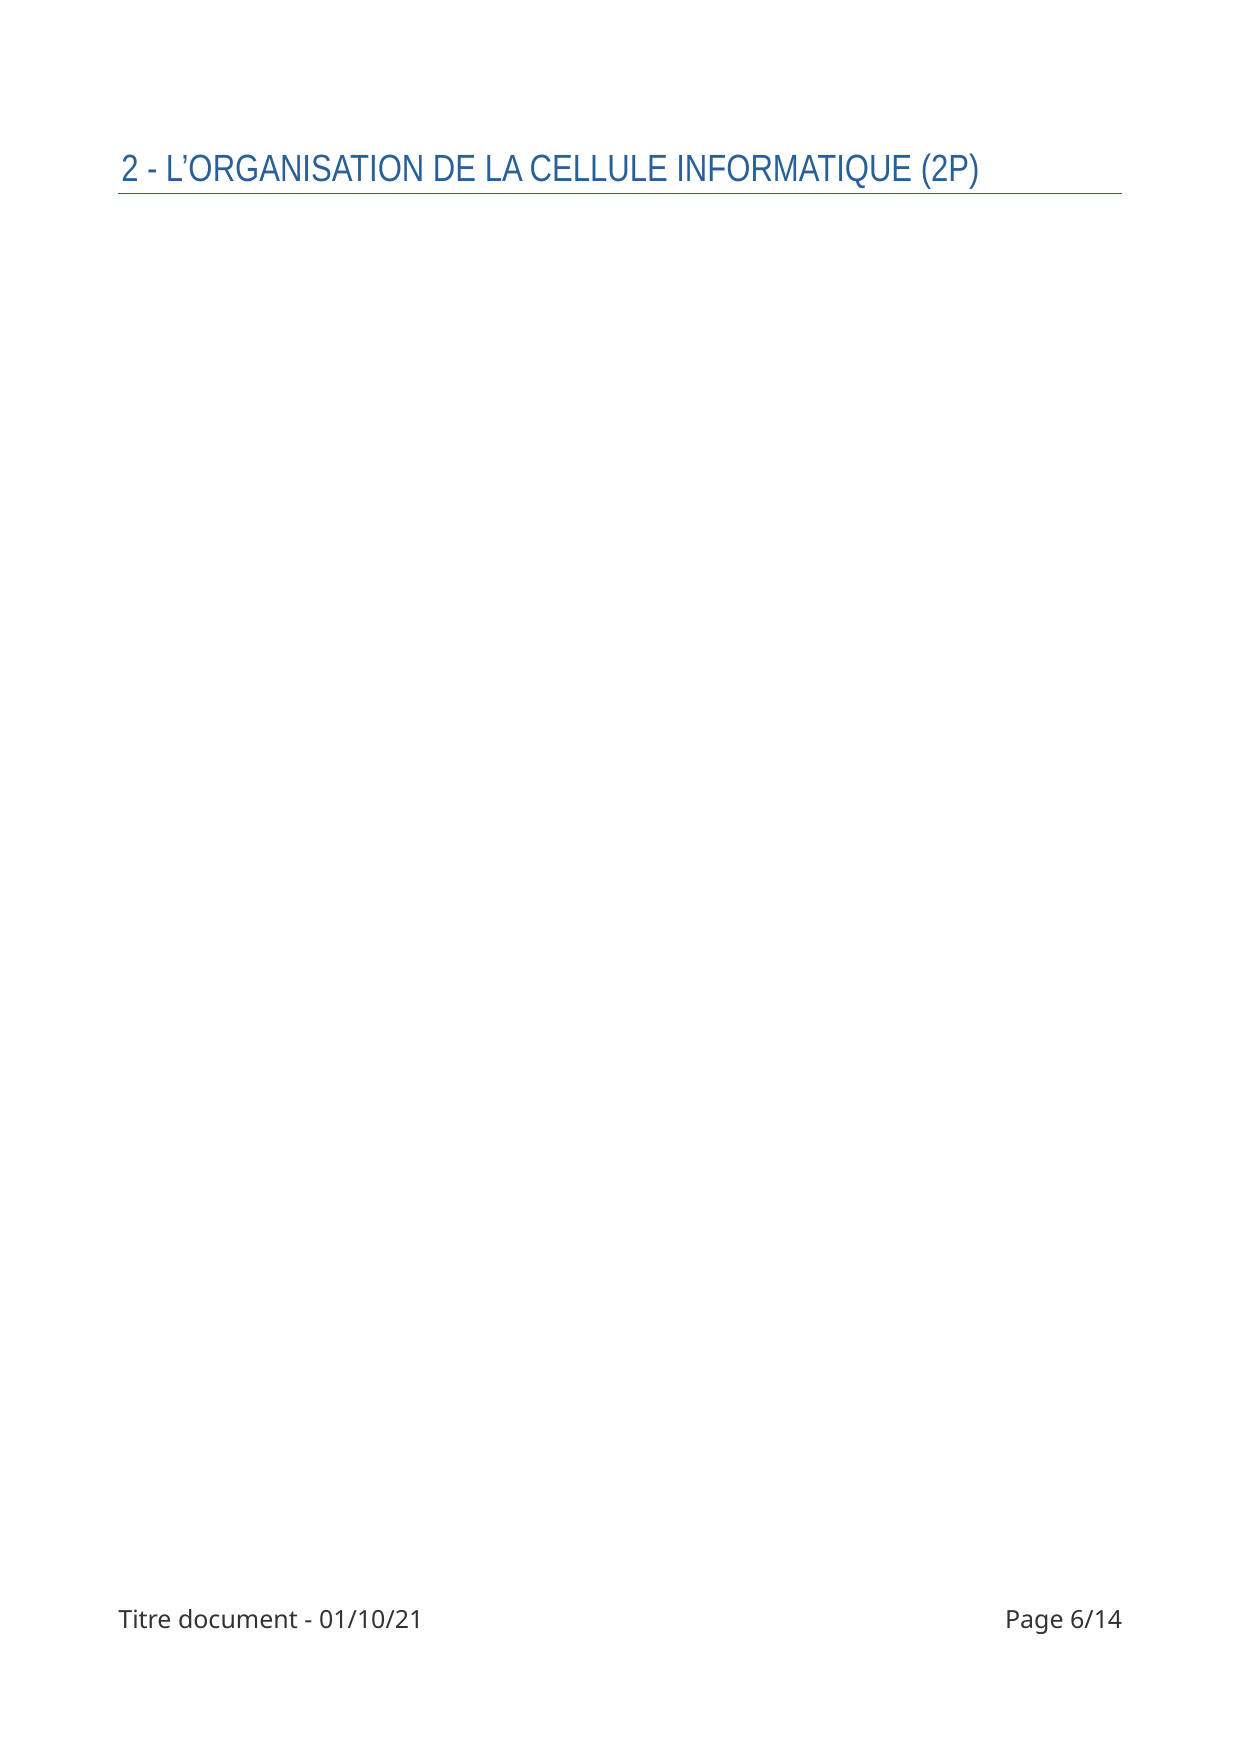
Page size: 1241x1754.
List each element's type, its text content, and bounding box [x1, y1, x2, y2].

subtitle 2 - L’organisation de la cellule informatique (2P) [118, 143, 1122, 193]
